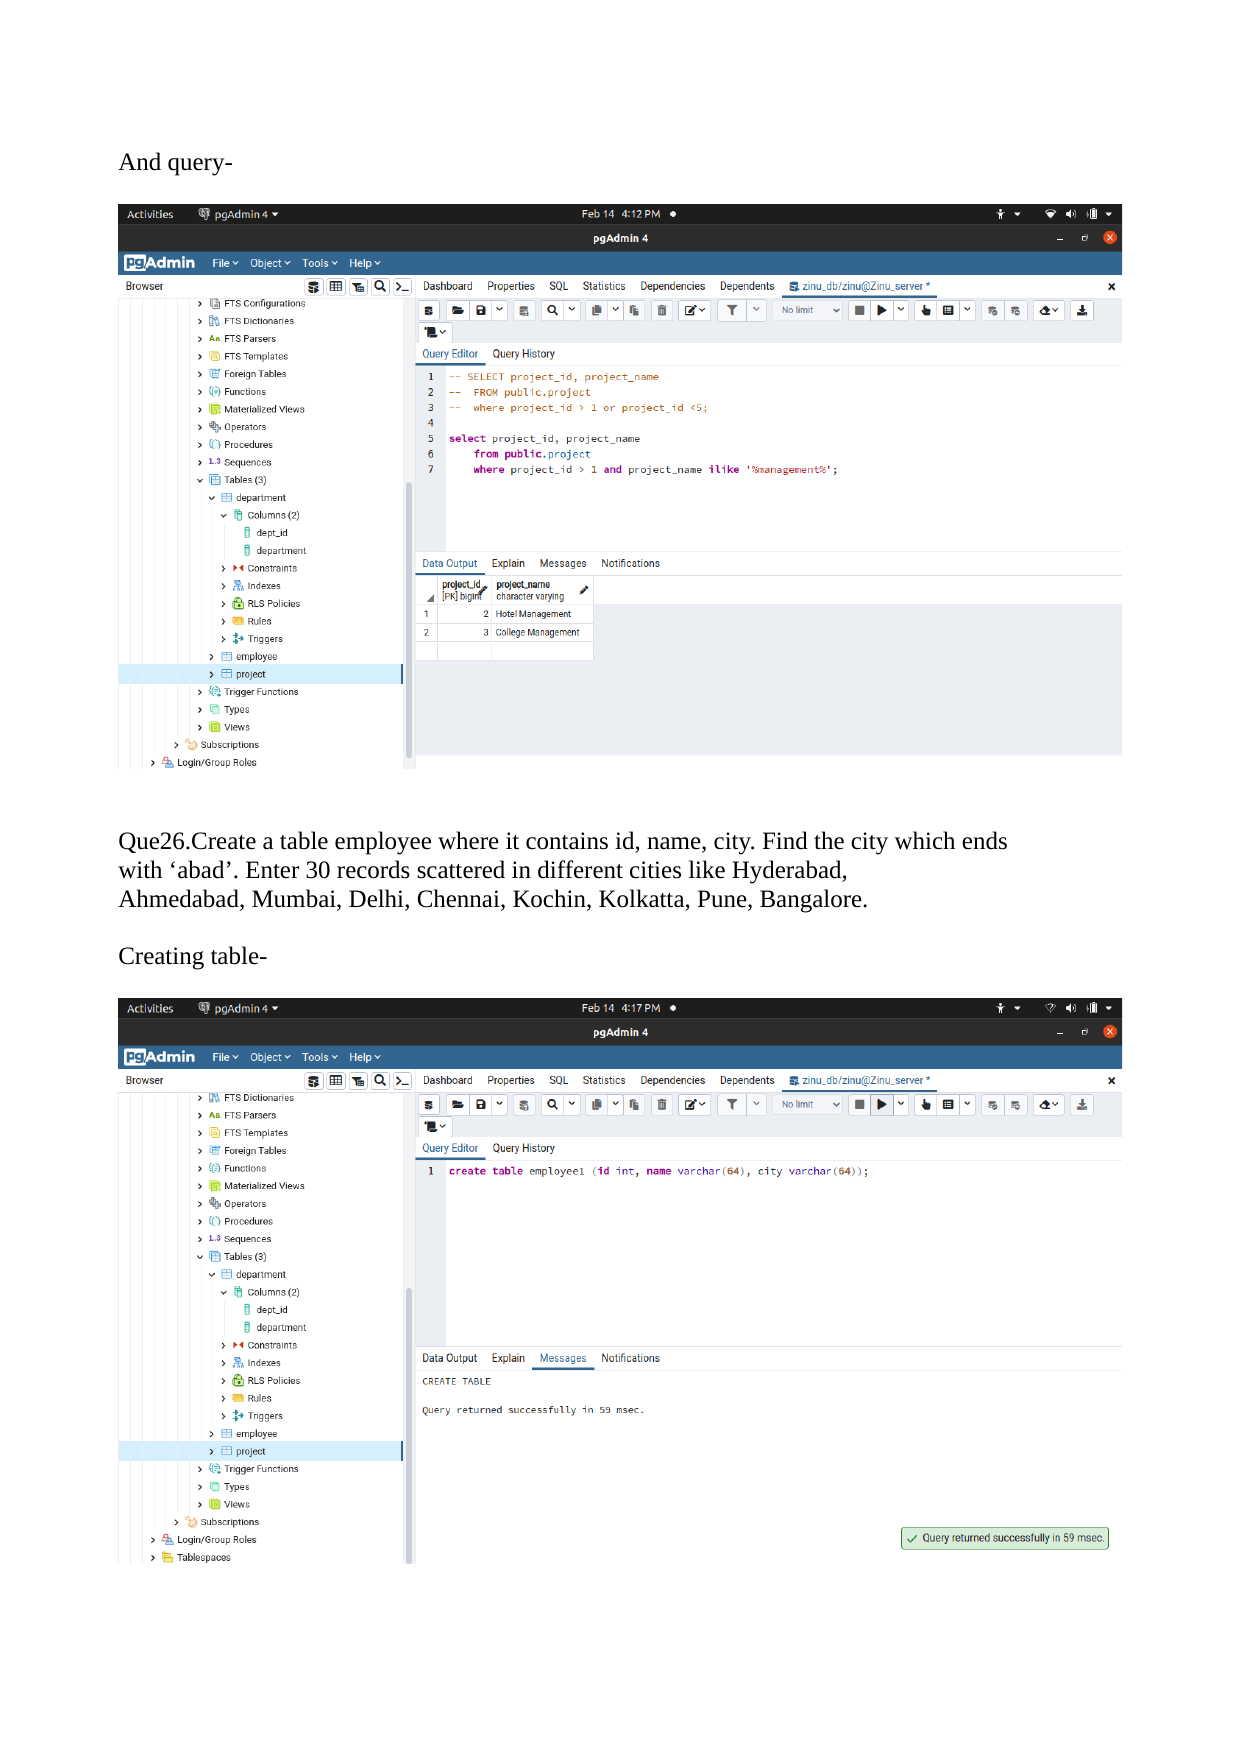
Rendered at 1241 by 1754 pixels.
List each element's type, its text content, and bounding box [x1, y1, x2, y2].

text Ahmedabad, Mumbai, Delhi, Chennai, Kochin, Kolkatta, Pune, Bangalore. [118, 884, 1122, 912]
text Creating table- [118, 941, 1122, 970]
picture [118, 204, 1123, 769]
text with ‘abad’. Enter 30 records scattered in different cities like Hyderabad, [118, 855, 1122, 884]
text And query- [118, 147, 1122, 176]
text Que26.Create a table employee where it contains id, name, city. Find the city which ends [118, 826, 1122, 855]
picture [118, 998, 1123, 1564]
